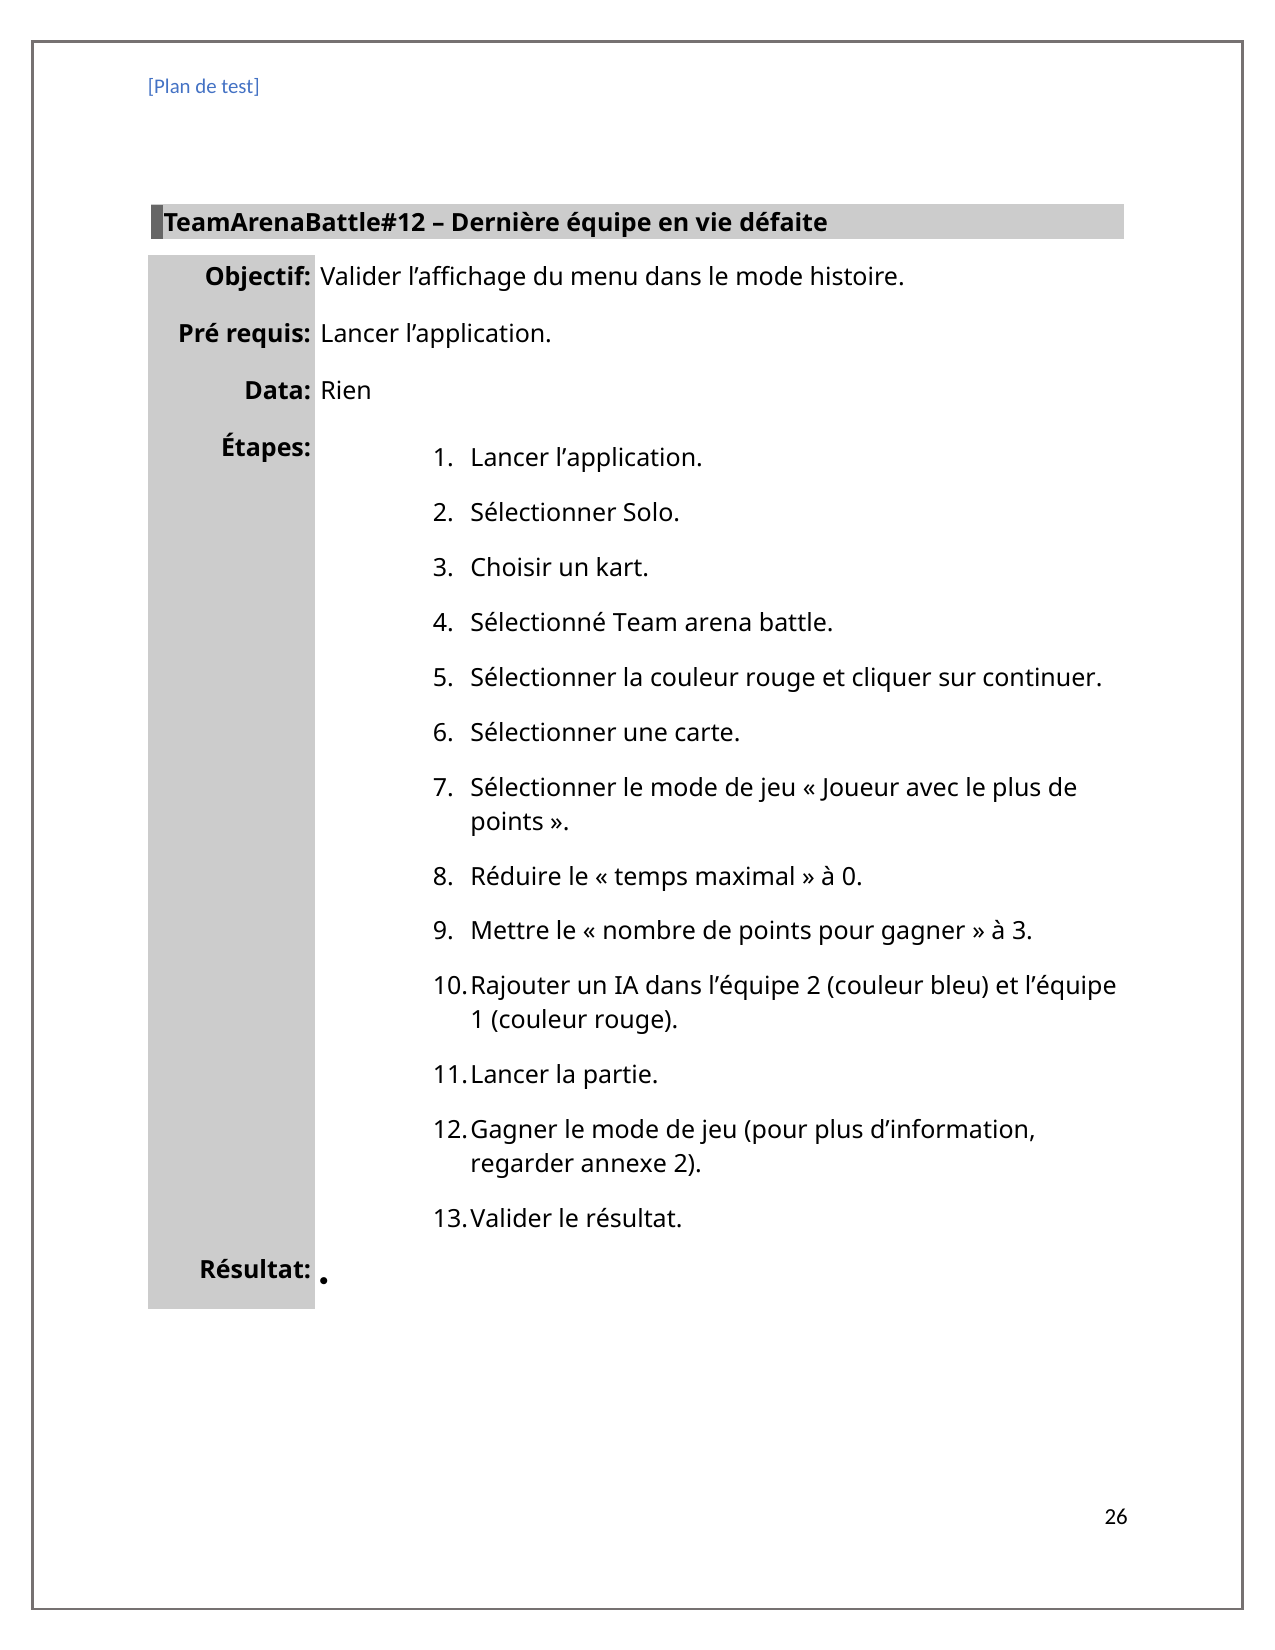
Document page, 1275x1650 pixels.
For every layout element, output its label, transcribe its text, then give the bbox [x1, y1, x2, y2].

table_cell Lancer l’application. Sélectionner Solo. Choisir un kart. Sélectionné Team arena battle. Sélectionner la couleur rouge et cliquer sur continuer. Sélectionner une carte. Sélectionner le mode de jeu « Joueur avec le plus de points ». Réduire le « temps maximal » à 0. Mettre le « nombre de points pour gagner » à 3. Rajouter un IA dans l’équipe 2 (couleur bleu) et l’équipe 1 (couleur rouge). Lancer la partie. Gagner le mode de jeu (pour plus d’information, regarder annexe 2). Valider le résultat. [315, 426, 1127, 1248]
table_cell Pré requis: [148, 312, 315, 369]
table_cell Data: [148, 369, 315, 426]
subtitle TeamArenaBattle#12 – Dernière équipe en vie défaite [151, 204, 1124, 239]
table_header Valider l’affichage du menu dans le mode histoire. [315, 255, 1127, 312]
table_cell Rien [315, 369, 1127, 426]
table_cell Étapes: [148, 426, 315, 1248]
table_cell [315, 1248, 1127, 1309]
table_header Objectif: [148, 255, 315, 312]
table_cell Résultat: [148, 1248, 315, 1309]
table_cell Lancer l’application. [315, 312, 1127, 369]
